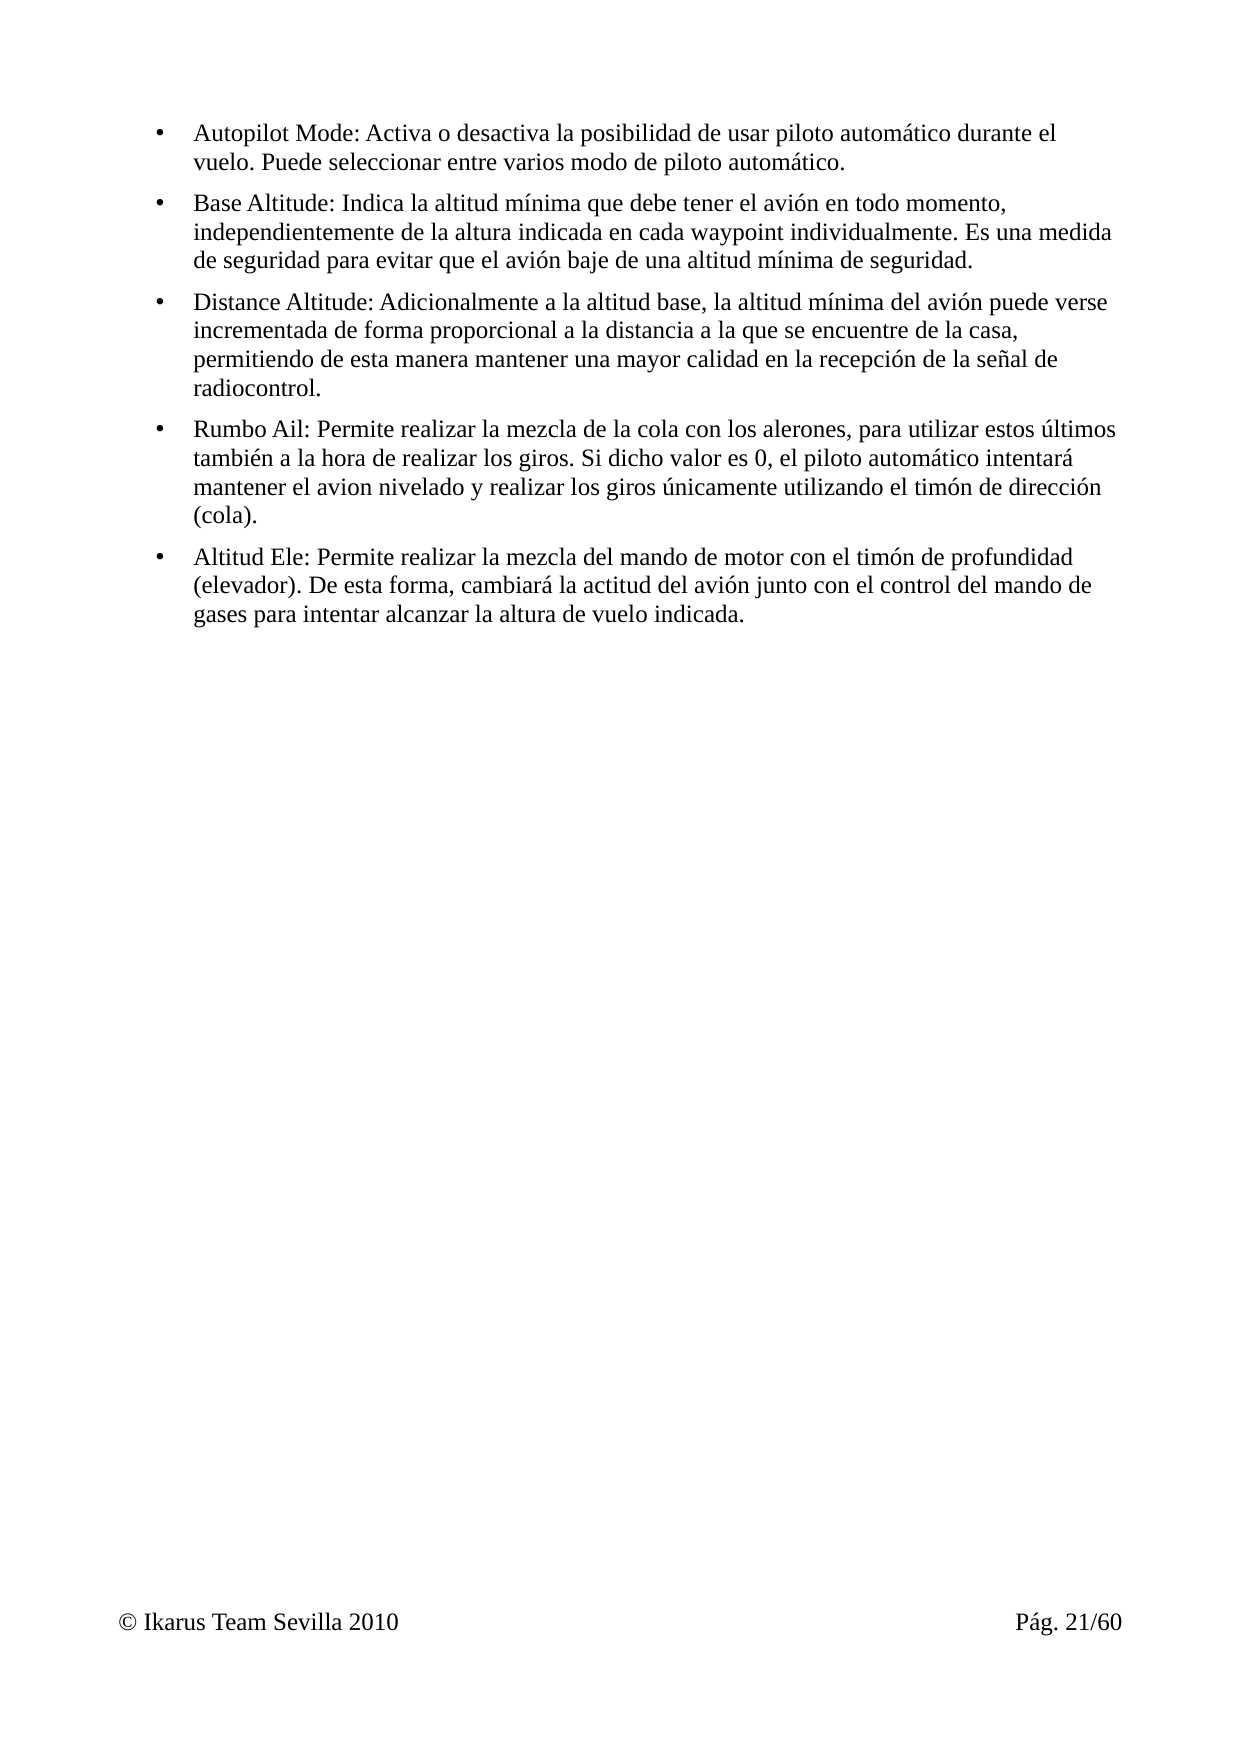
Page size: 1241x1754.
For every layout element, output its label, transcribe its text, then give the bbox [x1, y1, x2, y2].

list Altitud Ele: Permite realizar la mezcla del mando de motor con el timón de profundidad (elevador). De esta forma, cambiará la actitud del avión junto con el control del mando de gases para intentar alcanzar la altura de vuelo indicada. [156, 542, 1122, 628]
list Base Altitude: Indica la altitud mínima que debe tener el avión en todo momento, independientemente de la altura indicada en cada waypoint individualmente. Es una medida de seguridad para evitar que el avión baje de una altitud mínima de seguridad. [156, 188, 1122, 274]
list Distance Altitude: Adicionalmente a la altitud base, la altitud mínima del avión puede verse incrementada de forma proporcional a la distancia a la que se encuentre de la casa, permitiendo de esta manera mantener una mayor calidad en la recepción de la señal de radiocontrol. [156, 287, 1122, 402]
list Rumbo Ail: Permite realizar la mezcla de la cola con los alerones, para utilizar estos últimos también a la hora de realizar los giros. Si dicho valor es 0, el piloto automático intentará mantener el avion nivelado y realizar los giros únicamente utilizando el timón de dirección (cola). [156, 414, 1122, 529]
list Autopilot Mode: Activa o desactiva la posibilidad de usar piloto automático durante el vuelo. Puede seleccionar entre varios modo de piloto automático. [156, 118, 1122, 176]
